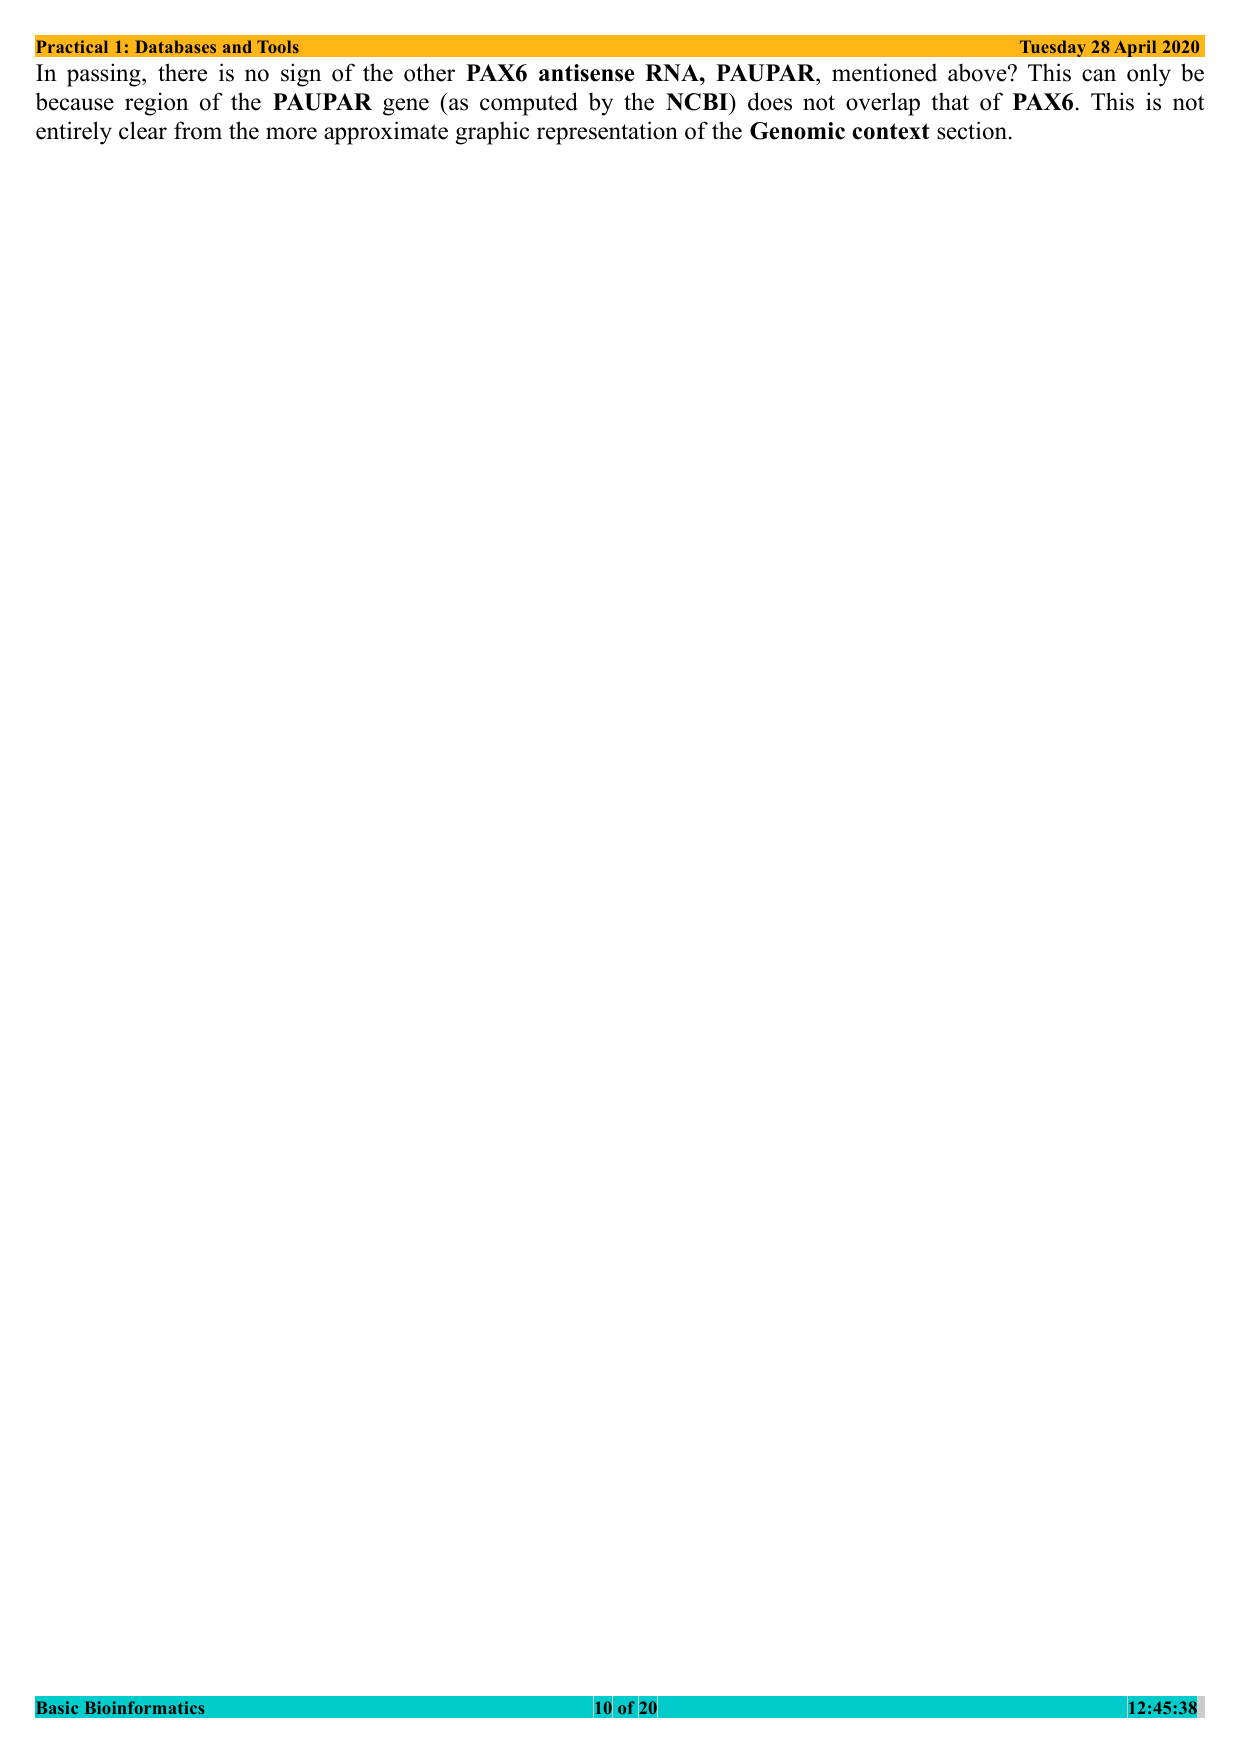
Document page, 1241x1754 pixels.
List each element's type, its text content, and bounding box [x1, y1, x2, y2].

text In passing, there is no sign of the other PAX6 antisense RNA, PAUPAR, mentioned above? This can only be because region of the PAUPAR gene (as computed by the NCBI) does not overlap that of PAX6. This is not entirely clear from the more approximate graphic representation of the Genomic context section. [35, 57, 1205, 145]
